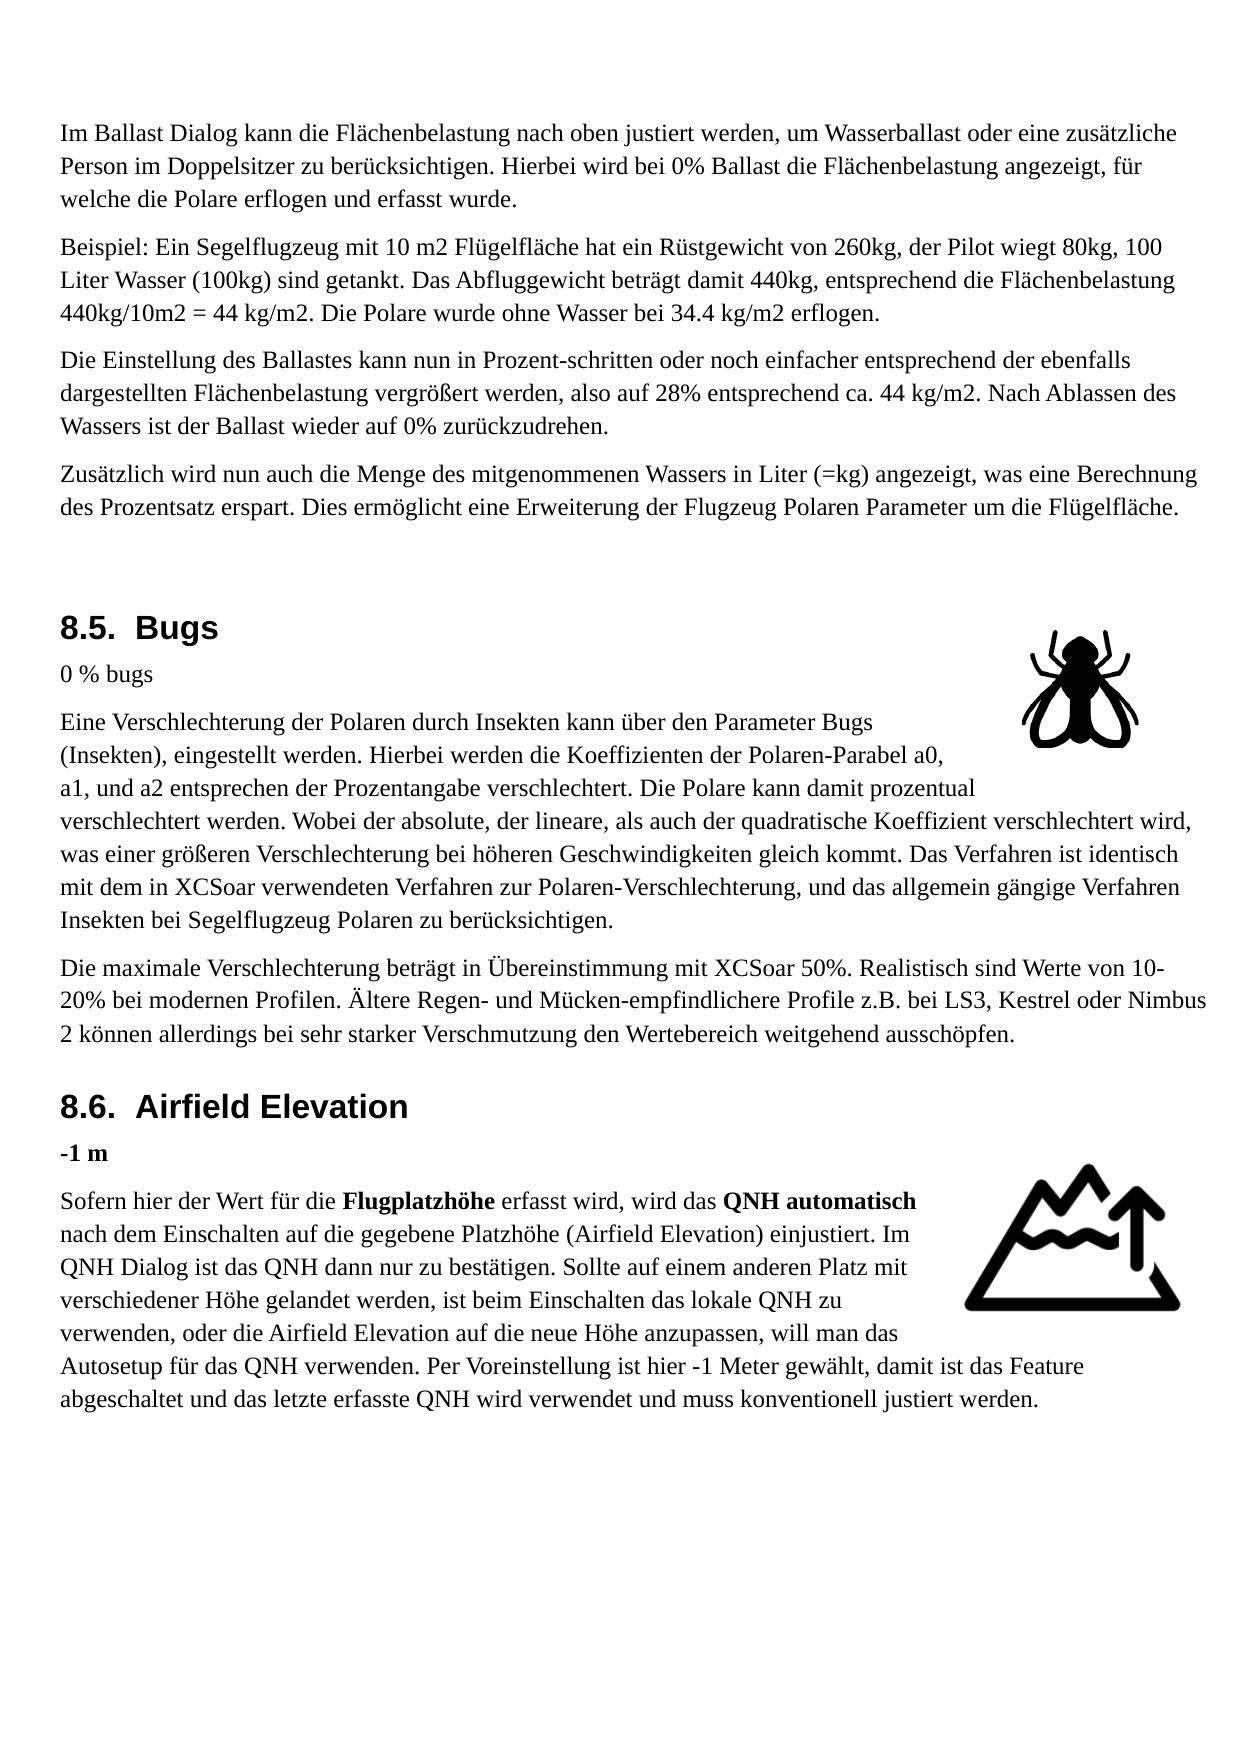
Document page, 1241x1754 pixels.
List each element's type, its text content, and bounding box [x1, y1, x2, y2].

subtitle Bugs [60, 608, 1207, 647]
text [1139, 659, 1207, 688]
picture [1021, 630, 1139, 748]
text Die maximale Verschlechterung beträgt in Übereinstimmung mit XCSoar 50%. Realistisch sind Werte von 10-20% bei modernen Profilen. Ältere Regen- und Mücken-empfindlichere Profile z.B. bei LS3, Kestrel oder Nimbus 2 können allerdings bei sehr starker Verschmutzung den Wertebereich weitgehend ausschöpfen. [60, 953, 1207, 1047]
text Die Einstellung des Ballastes kann nun in Prozent-schritten oder noch einfacher entsprechend der ebenfalls dargestellten Flächenbelastung vergrößert werden, also auf 28% entsprechend ca. 44 kg/m2. Nach Ablassen des Wassers ist der Ballast wieder auf 0% zurückzudrehen. [60, 345, 1207, 440]
text Eine Verschlechterung der Polaren durch Insekten kann über den Parameter Bugs (Insekten), eingestellt werden. Hierbei werden die Koeffizienten der Polaren-Parabel a0, a1, und a2 entsprechen der Prozentangabe verschlechtert. Die Polare kann damit prozentual verschlechtert werden. Wobei der absolute, der lineare, als auch der quadratische Koeffizient verschlechtert wird, was einer größeren Verschlechterung bei höheren Geschwindigkeiten gleich kommt. Das Verfahren ist identisch mit dem in XCSoar verwendeten Verfahren zur Polaren-Verschlechterung, und das allgemein gängige Verfahren Insekten bei Segelflugzeug Polaren zu berücksichtigen. [60, 707, 1207, 934]
picture [959, 1124, 1186, 1351]
text Im Ballast Dialog kann die Flächenbelastung nach oben justiert werden, um Wasserballast oder eine zusätzliche Person im Doppelsitzer zu berücksichtigen. Hierbei wird bei 0% Ballast die Flächenbelastung angezeigt, für welche die Polare erflogen und erfasst wurde. [60, 118, 1207, 213]
text Beispiel: Ein Segelflugzeug mit 10 m2 Flügelfläche hat ein Rüstgewicht von 260kg, der Pilot wiegt 80kg, 100 Liter Wasser (100kg) sind getankt. Das Abfluggewicht beträgt damit 440kg, entsprechend die Flächenbelastung 440kg/10m2 = 44 kg/m2. Die Polare wurde ohne Wasser bei 34.4 kg/m2 erflogen. [60, 232, 1207, 327]
subtitle Airfield Elevation [60, 1087, 1207, 1126]
text Sofern hier der Wert für die Flugplatzhöhe erfasst wird, wird das QNH automatisch nach dem Einschalten auf die gegebene Platzhöhe (Airfield Elevation) einjustiert. Im QNH Dialog ist das QNH dann nur zu bestätigen. Sollte auf einem anderen Platz mit verschiedener Höhe gelandet werden, ist beim Einschalten das lokale QNH zu verwenden, oder die Airfield Elevation auf die neue Höhe anzupassen, will man das Autosetup für das QNH verwenden. Per Voreinstellung ist hier -1 Meter gewählt, damit ist das Feature abgeschaltet und das letzte erfasste QNH wird verwendet und muss konventionell justiert werden. [60, 1186, 1207, 1413]
text Zusätzlich wird nun auch die Menge des mitgenommenen Wassers in Liter (=kg) angezeigt, was eine Berechnung des Prozentsatz erspart. Dies ermöglicht eine Erweiterung der Flugzeug Polaren Parameter um die Flügelfläche. [60, 459, 1207, 521]
text 0 % bugs [60, 659, 1021, 688]
text -1 m [60, 1138, 959, 1167]
text [1186, 1138, 1207, 1167]
